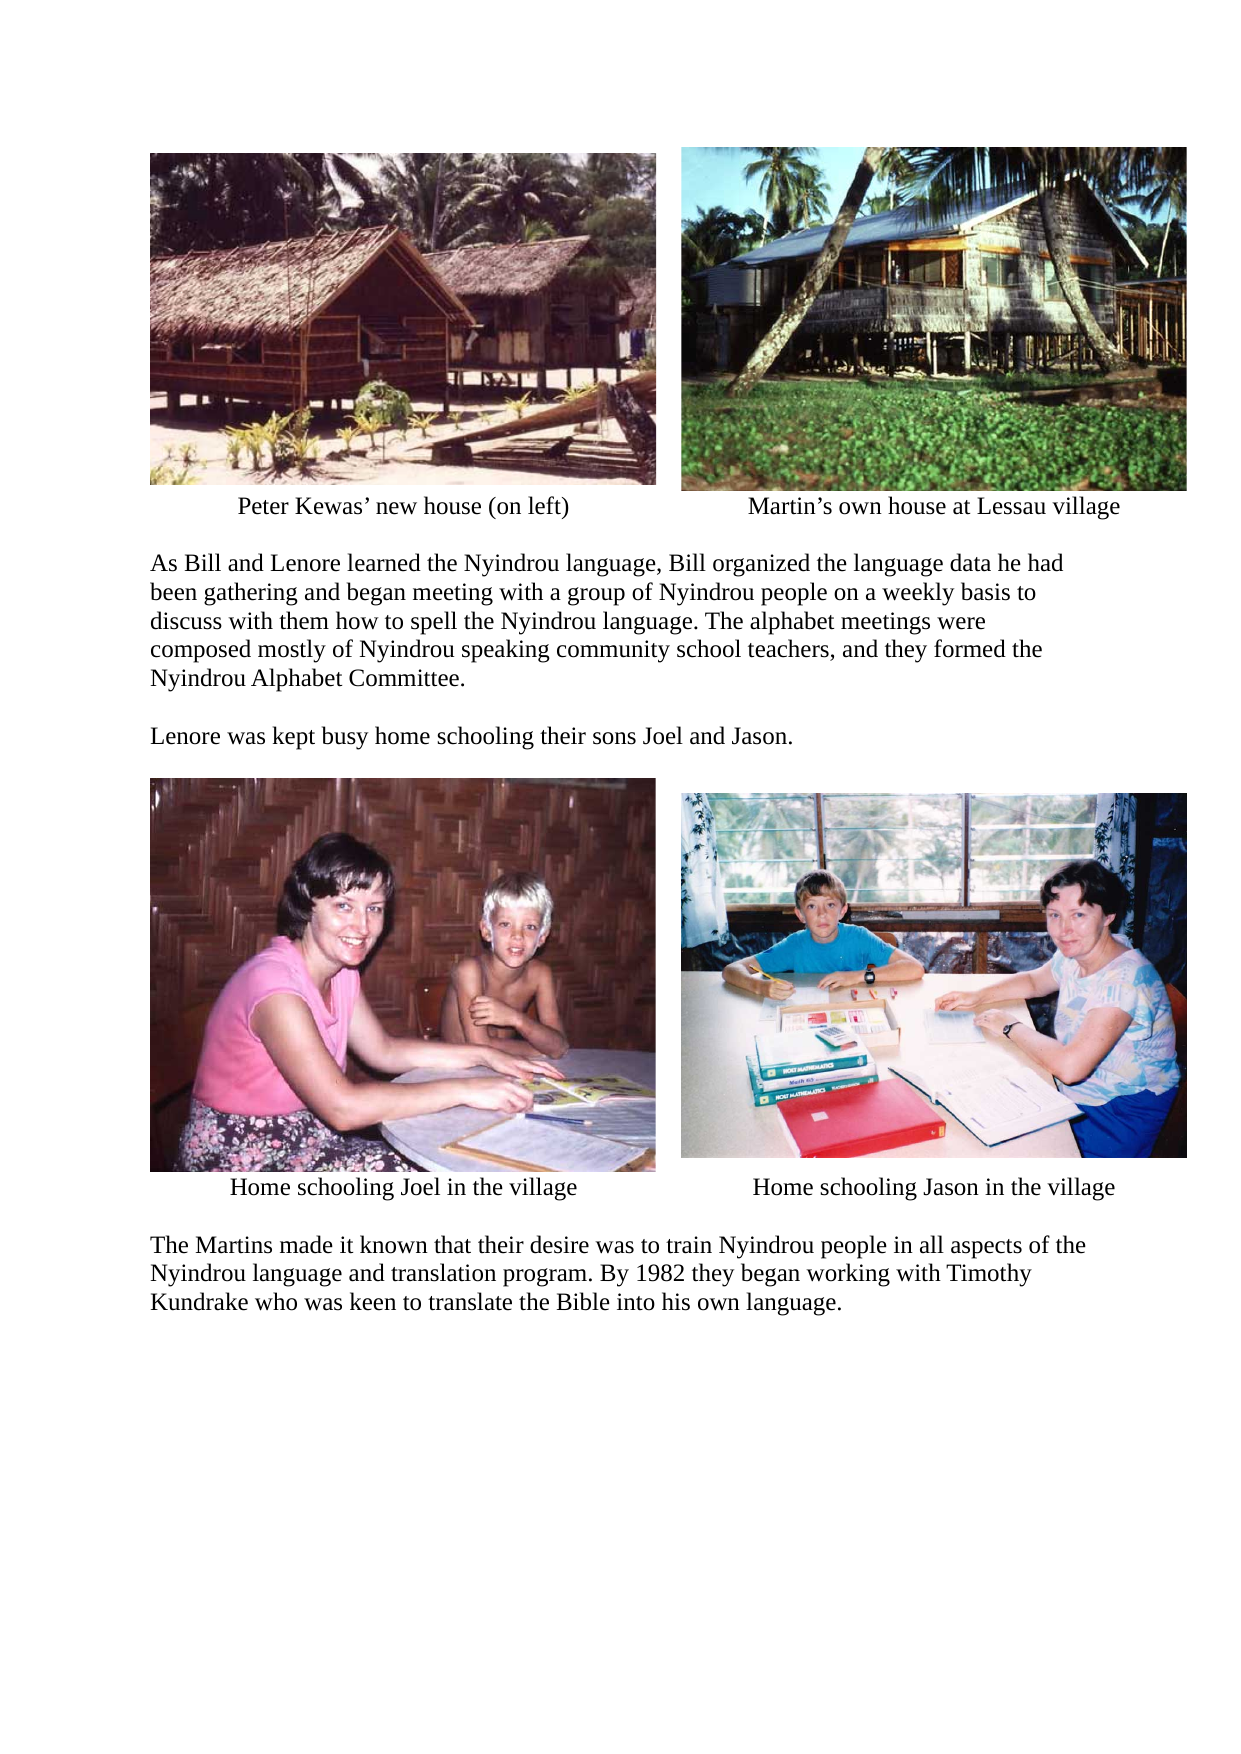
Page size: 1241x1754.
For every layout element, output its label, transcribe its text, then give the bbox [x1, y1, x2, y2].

table_header [656, 778, 669, 1172]
table_header [1187, 147, 1199, 491]
table_header [138, 778, 150, 1172]
table_header [138, 147, 669, 491]
text The Martins made it known that their desire was to train Nyindrou people in all aspects of the Nyindrou language and translation program. By 1982 they began working with Timothy Kundrake who was keen to translate the Bible into his own language. [150, 1230, 1090, 1316]
table_cell Peter Kewas’ new house (on left) [138, 491, 669, 519]
text Lenore was kept busy home schooling their sons Joel and Jason. [150, 721, 1090, 749]
table_header [669, 778, 1199, 1172]
table_cell Home schooling Joel in the village [138, 1172, 669, 1201]
table_cell Martin’s own house at Lessau village [669, 491, 1199, 519]
table_cell Home schooling Jason in the village [669, 1172, 1199, 1201]
text As Bill and Lenore learned the Nyindrou language, Bill organized the language data he had been gathering and began meeting with a group of Nyindrou people on a weekly basis to discuss with them how to spell the Nyindrou language. The alphabet meetings were composed mostly of Nyindrou speaking community school teachers, and they formed the Nyindrou Alphabet Committee. [150, 548, 1090, 692]
picture [681, 147, 1187, 491]
picture [150, 778, 656, 1172]
table_header [669, 147, 681, 491]
picture [150, 153, 657, 485]
picture [681, 793, 1187, 1158]
